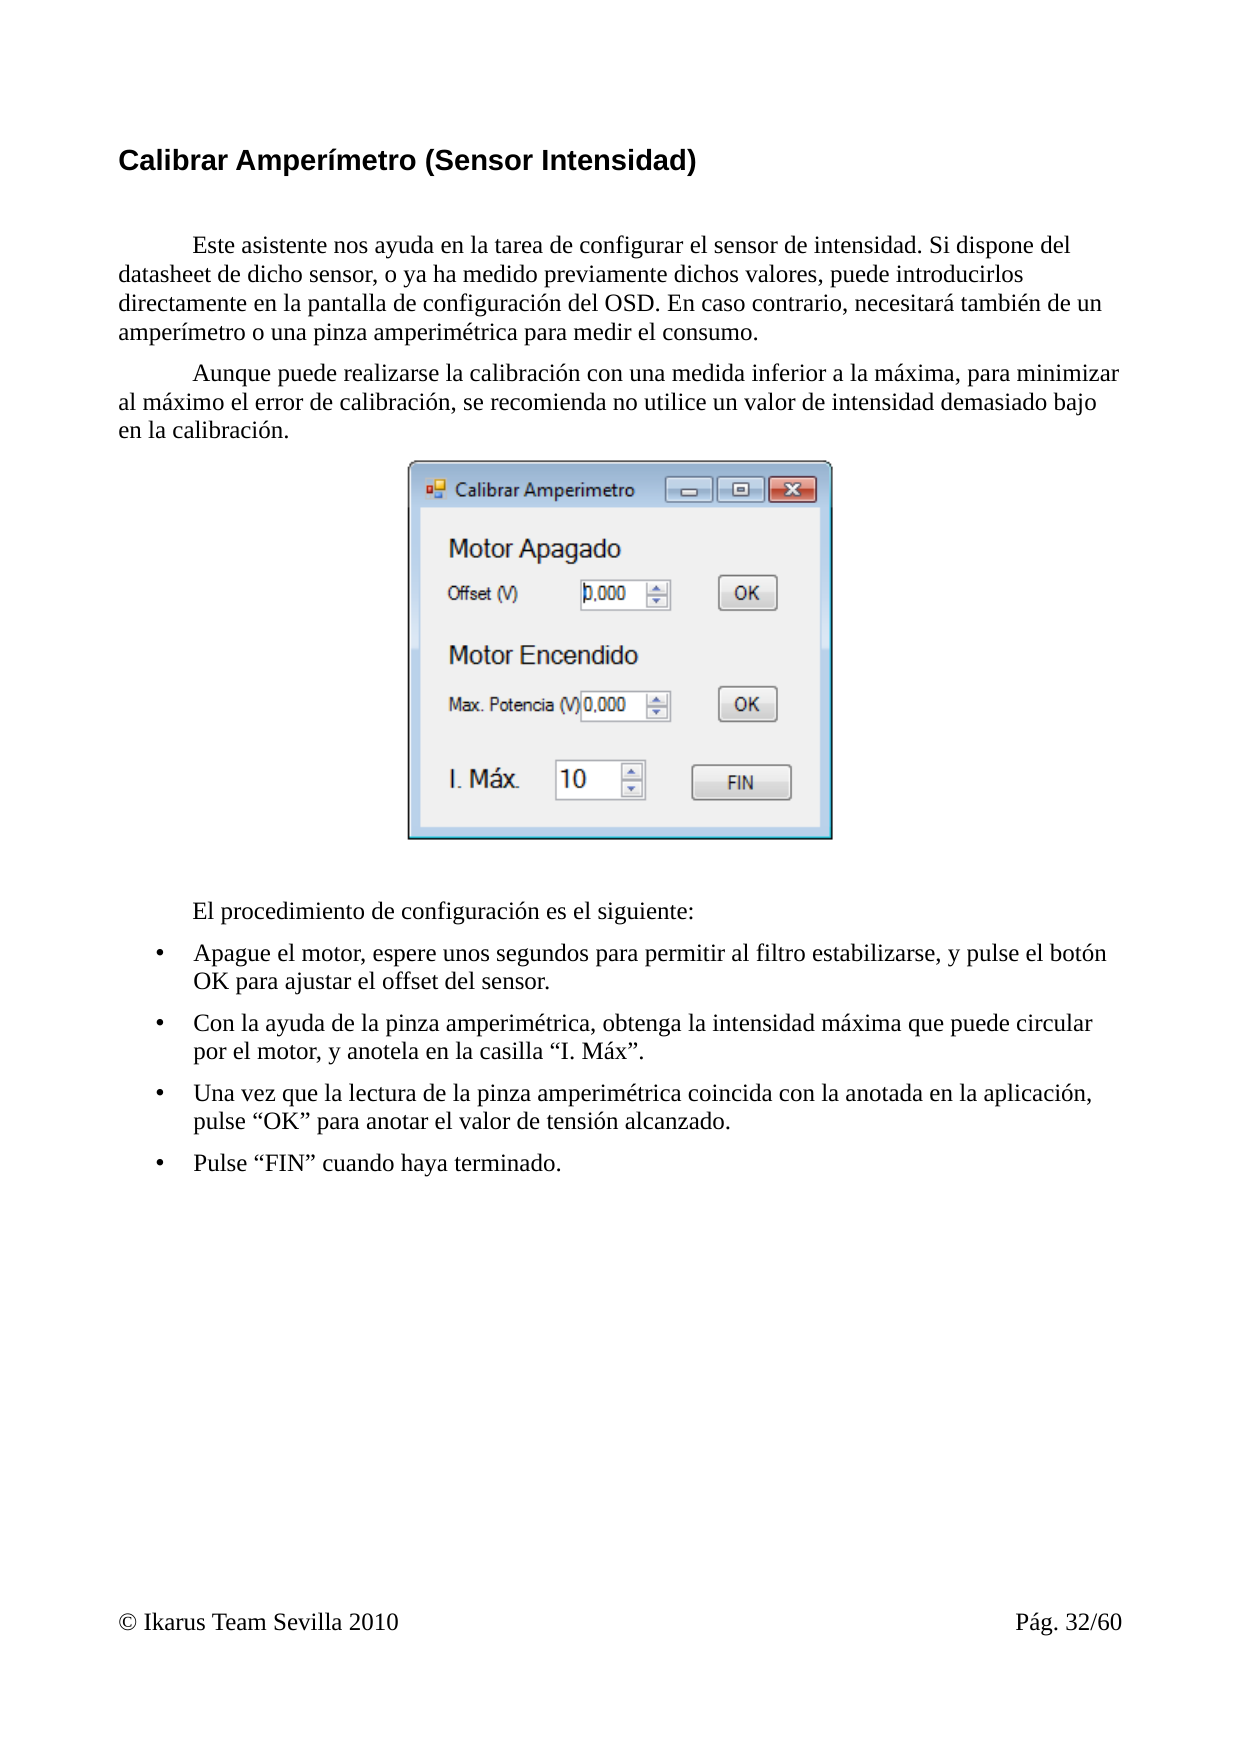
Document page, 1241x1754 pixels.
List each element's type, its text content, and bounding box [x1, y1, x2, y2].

list Una vez que la lectura de la pinza amperimétrica coincida con la anotada en la aplicación, pulse “OK” para anotar el valor de tensión alcanzado. [156, 1078, 1122, 1135]
subtitle Calibrar Amperímetro (Sensor Intensidad) [118, 143, 1122, 177]
list Con la ayuda de la pinza amperimétrica, obtenga la intensidad máxima que puede circular por el motor, y anotela en la casilla “I. Máx”. [156, 1008, 1122, 1065]
text El procedimiento de configuración es el siguiente: [118, 896, 1122, 925]
picture [405, 456, 835, 843]
text Este asistente nos ayuda en la tarea de configurar el sensor de intensidad. Si dispone del datasheet de dicho sensor, o ya ha medido previamente dichos valores, puede introducirlos directamente en la pantalla de configuración del OSD. En caso contrario, necesitará también de un amperímetro o una pinza amperimétrica para medir el consumo. [118, 230, 1122, 345]
list Pulse “FIN” cuando haya terminado. [156, 1148, 1122, 1176]
list Apague el motor, espere unos segundos para permitir al filtro estabilizarse, y pulse el botón OK para ajustar el offset del sensor. [156, 938, 1122, 995]
text Aunque puede realizarse la calibración con una medida inferior a la máxima, para minimizar al máximo el error de calibración, se recomienda no utilice un valor de intensidad demasiado bajo en la calibración. [118, 358, 1122, 444]
